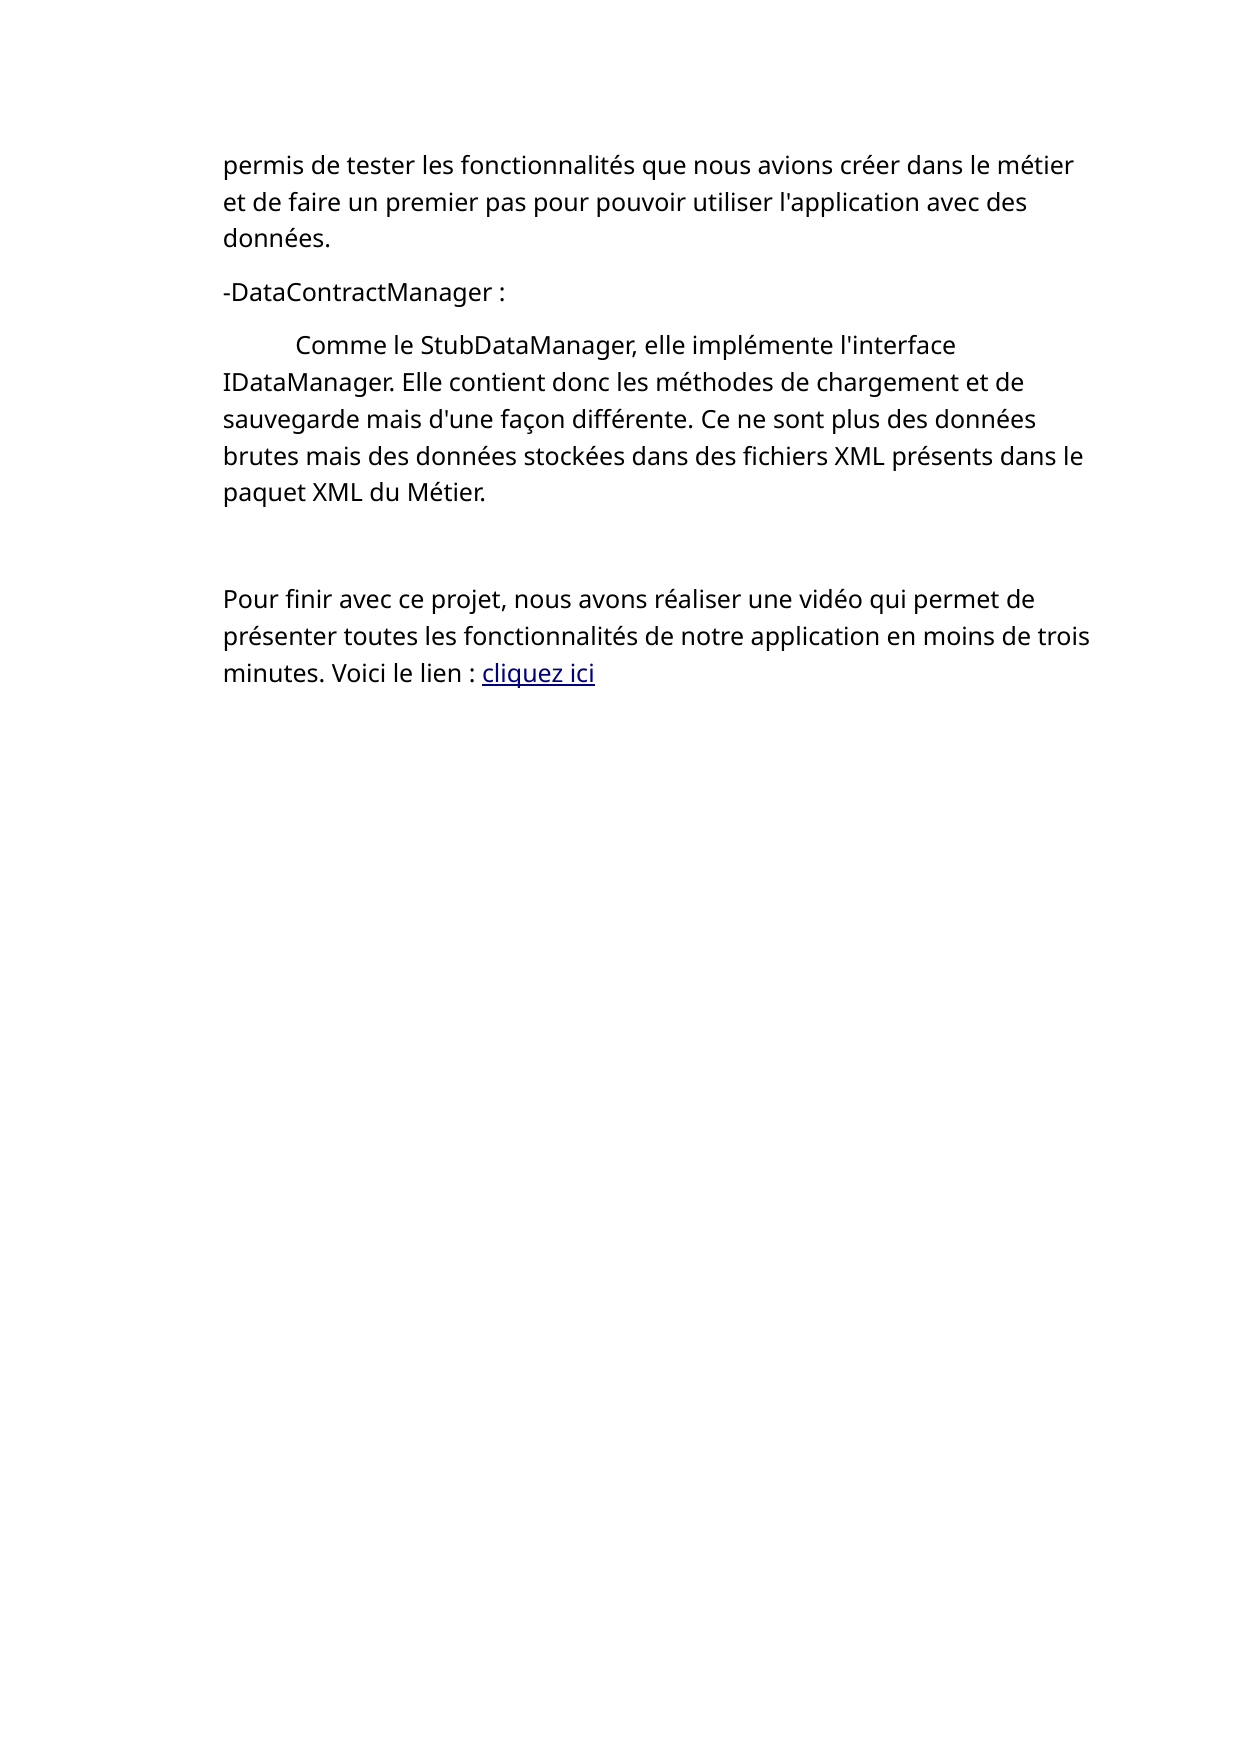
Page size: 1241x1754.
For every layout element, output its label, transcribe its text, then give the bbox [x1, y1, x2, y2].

list -DataContractManager : [223, 274, 1093, 309]
list permis de tester les fonctionnalités que nous avions créer dans le métier et de faire un premier pas pour pouvoir utiliser l'application avec des données. [223, 148, 1093, 255]
list Comme le StubDataManager, elle implémente l'interface IDataManager. Elle contient donc les méthodes de chargement et de sauvegarde mais d'une façon différente. Ce ne sont plus des données brutes mais des données stockées dans des fichiers XML présents dans le paquet XML du Métier. [223, 328, 1093, 509]
list Pour finir avec ce projet, nous avons réaliser une vidéo qui permet de présenter toutes les fonctionnalités de notre application en moins de trois minutes. Voici le lien : cliquez ici [223, 582, 1093, 689]
